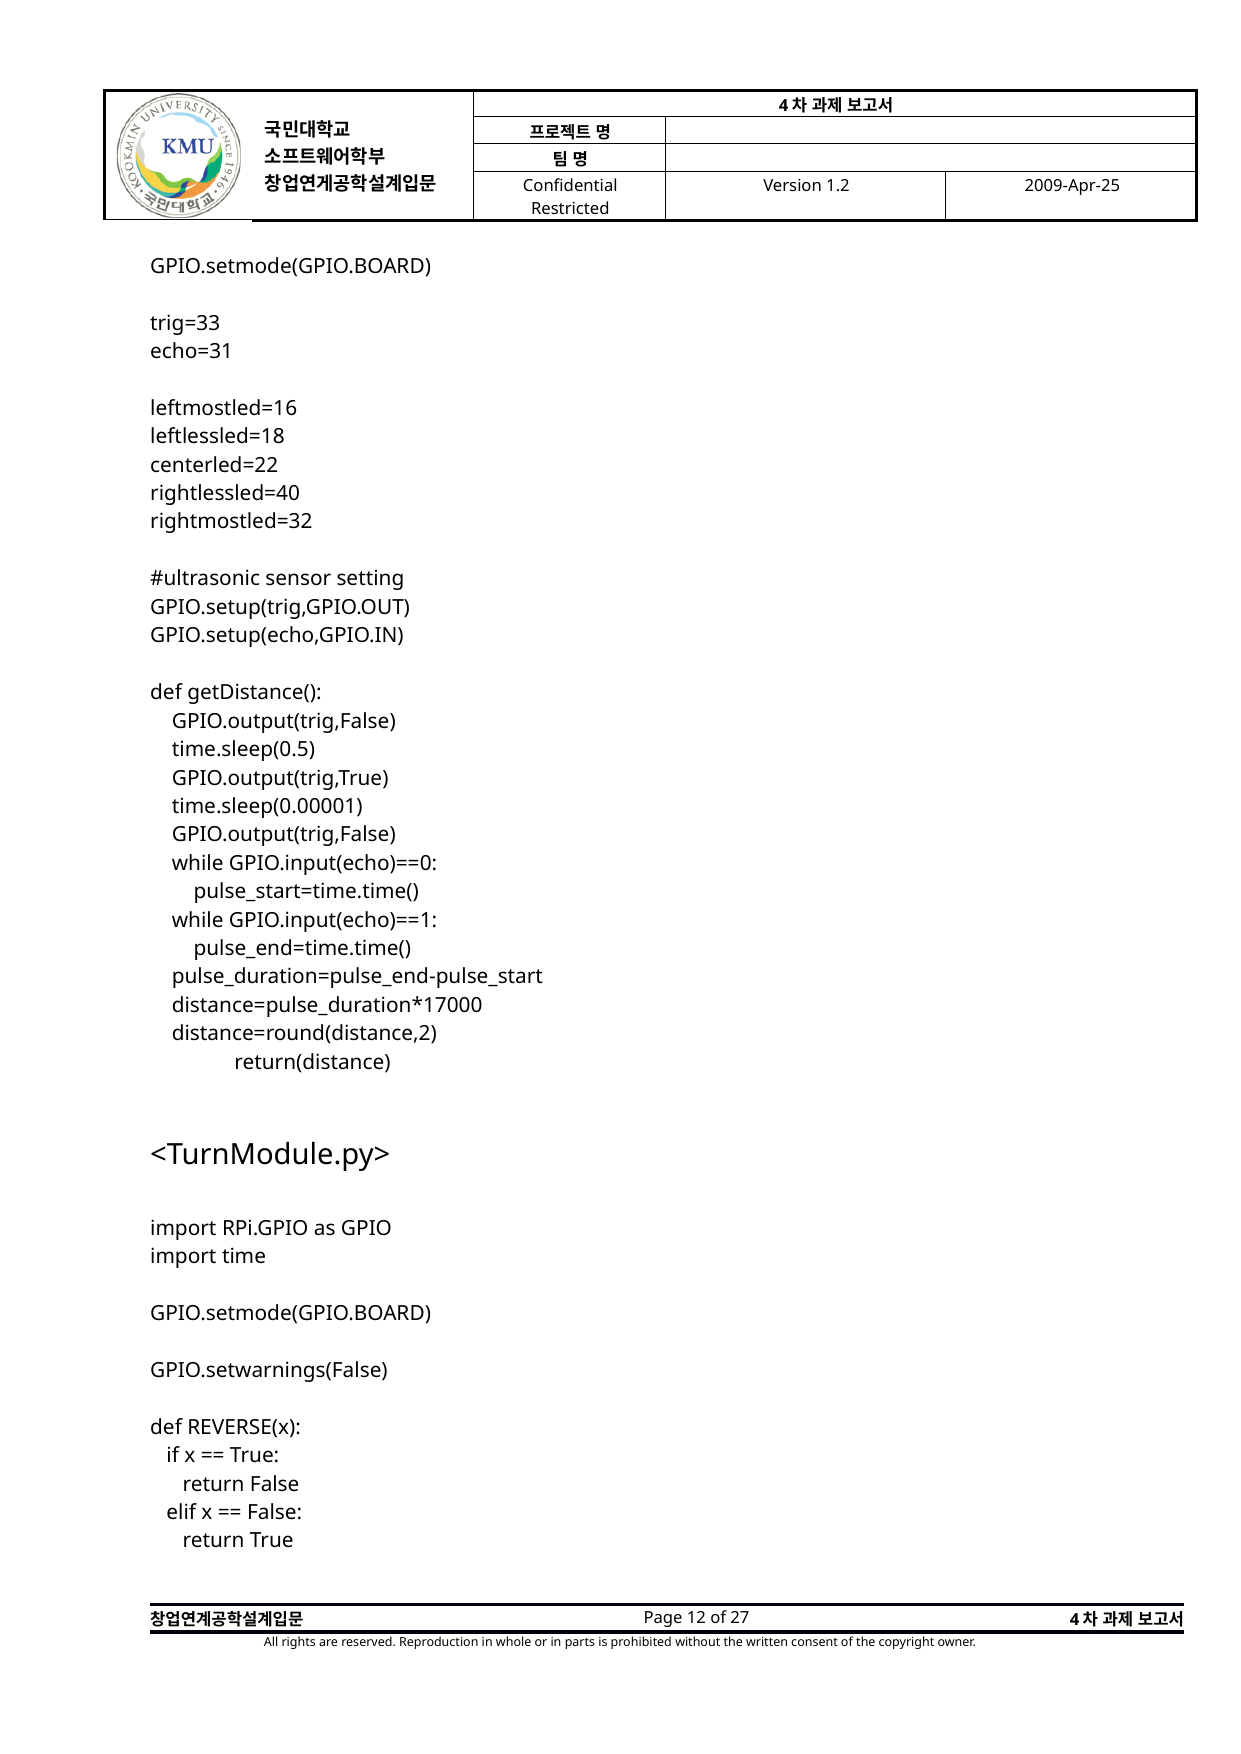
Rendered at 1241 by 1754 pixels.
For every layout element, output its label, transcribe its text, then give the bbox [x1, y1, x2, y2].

text time.sleep(0.5) [150, 734, 1090, 763]
text distance=pulse_duration*17000 [150, 990, 1090, 1018]
text while GPIO.input(echo)==0: [150, 848, 1090, 876]
text GPIO.setup(echo,GPIO.IN) [150, 620, 1090, 649]
text GPIO.output(trig,False) [150, 706, 1090, 734]
text def getDistance(): [150, 677, 1090, 706]
text while GPIO.input(echo)==1: [150, 905, 1090, 933]
text GPIO.setup(trig,GPIO.OUT) [150, 592, 1090, 620]
text GPIO.setmode(GPIO.BOARD) [150, 251, 1090, 279]
text rightmostled=32 [150, 507, 1090, 535]
text pulse_start=time.time() [150, 876, 1090, 905]
text GPIO.output(trig,False) [150, 819, 1090, 848]
text pulse_end=time.time() [150, 933, 1090, 962]
text GPIO.setmode(GPIO.BOARD) [150, 1298, 1090, 1326]
text time.sleep(0.00001) [150, 791, 1090, 819]
text #ultrasonic sensor setting [150, 563, 1090, 592]
text GPIO.output(trig,True) [150, 763, 1090, 791]
text if x == True: [150, 1440, 1090, 1469]
text import time [150, 1241, 1090, 1269]
text leftlessled=18 [150, 421, 1090, 450]
text <TurnModule.py> [150, 1133, 1090, 1173]
text leftmostled=16 [150, 393, 1090, 421]
text centerled=22 [150, 450, 1090, 478]
text GPIO.setwarnings(False) [150, 1355, 1090, 1383]
text trig=33 [150, 308, 1090, 336]
text echo=31 [150, 336, 1090, 364]
text import RPi.GPIO as GPIO [150, 1213, 1090, 1241]
text return False [150, 1469, 1090, 1497]
text return True [150, 1526, 1090, 1554]
text def REVERSE(x): [150, 1412, 1090, 1440]
text elif x == False: [150, 1497, 1090, 1526]
text return(distance) [212, 1047, 1090, 1075]
text distance=round(distance,2) [150, 1018, 1090, 1047]
text pulse_duration=pulse_end-pulse_start [150, 962, 1090, 990]
text rightlessled=40 [150, 478, 1090, 507]
